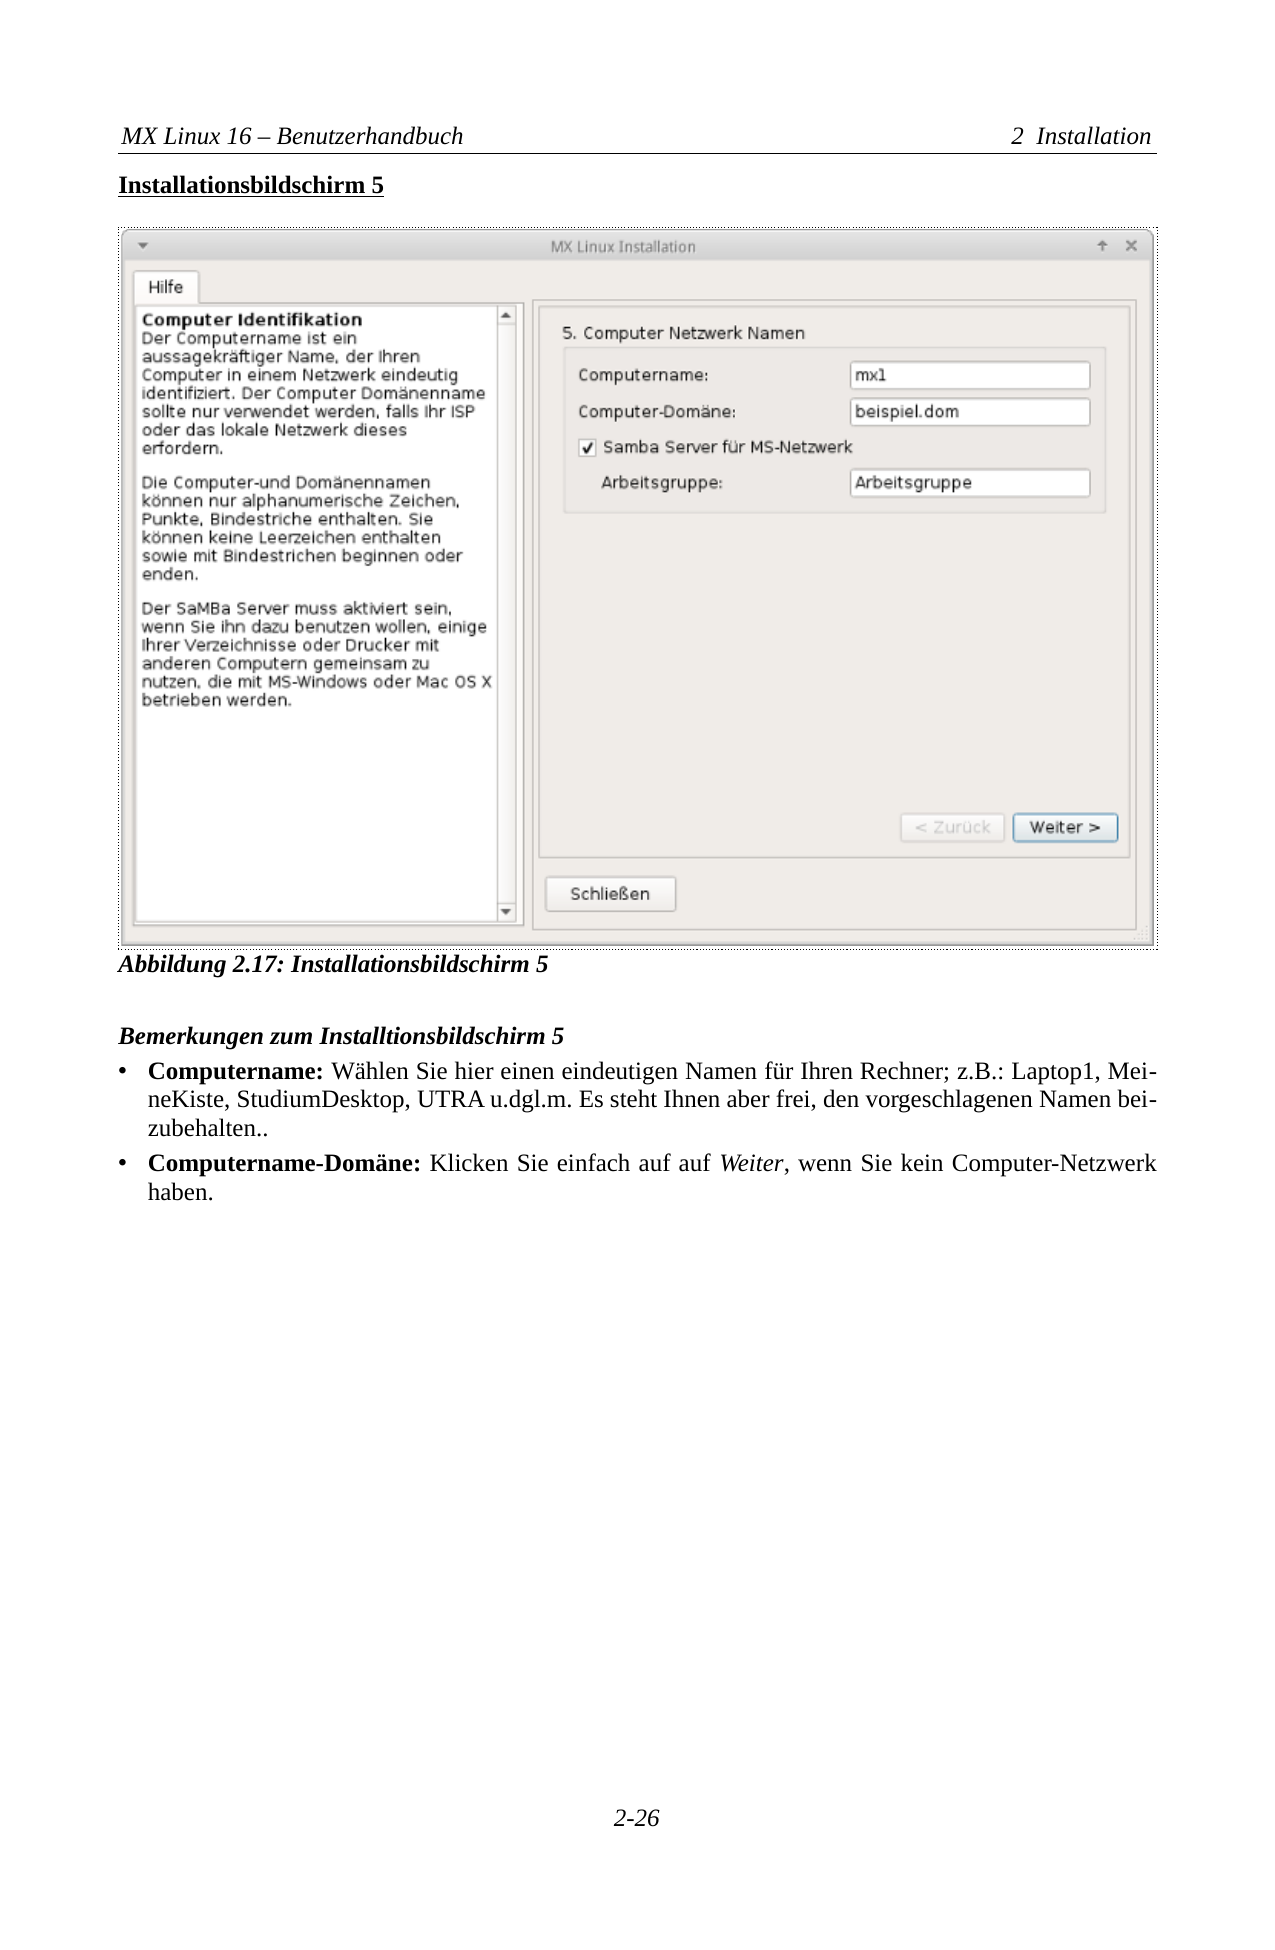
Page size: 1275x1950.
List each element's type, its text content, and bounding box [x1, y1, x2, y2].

text Installationsbildschirm 5 [118, 171, 1157, 199]
picture [121, 229, 1154, 946]
list Computername: Wählen Sie hier einen eindeutigen Namen für Ihren Rechner; z.B.: Laptop1, Mei­ne­Kiste, StudiumDesktop, UTRA u.dgl.m. Es steht Ihnen aber frei, den vorgeschlagenen Namen bei­zu­behalten.. [118, 1056, 1157, 1142]
text Bemerkungen zum Installtionsbildschirm 5 [118, 1021, 1157, 1050]
list Computername-Domäne: Klicken Sie einfach auf auf Weiter, wenn Sie kein Computer-Netzwerk ha­ben. [118, 1148, 1157, 1206]
text Abbildung 2.17: Installationsbildschirm 5 [118, 227, 1157, 978]
